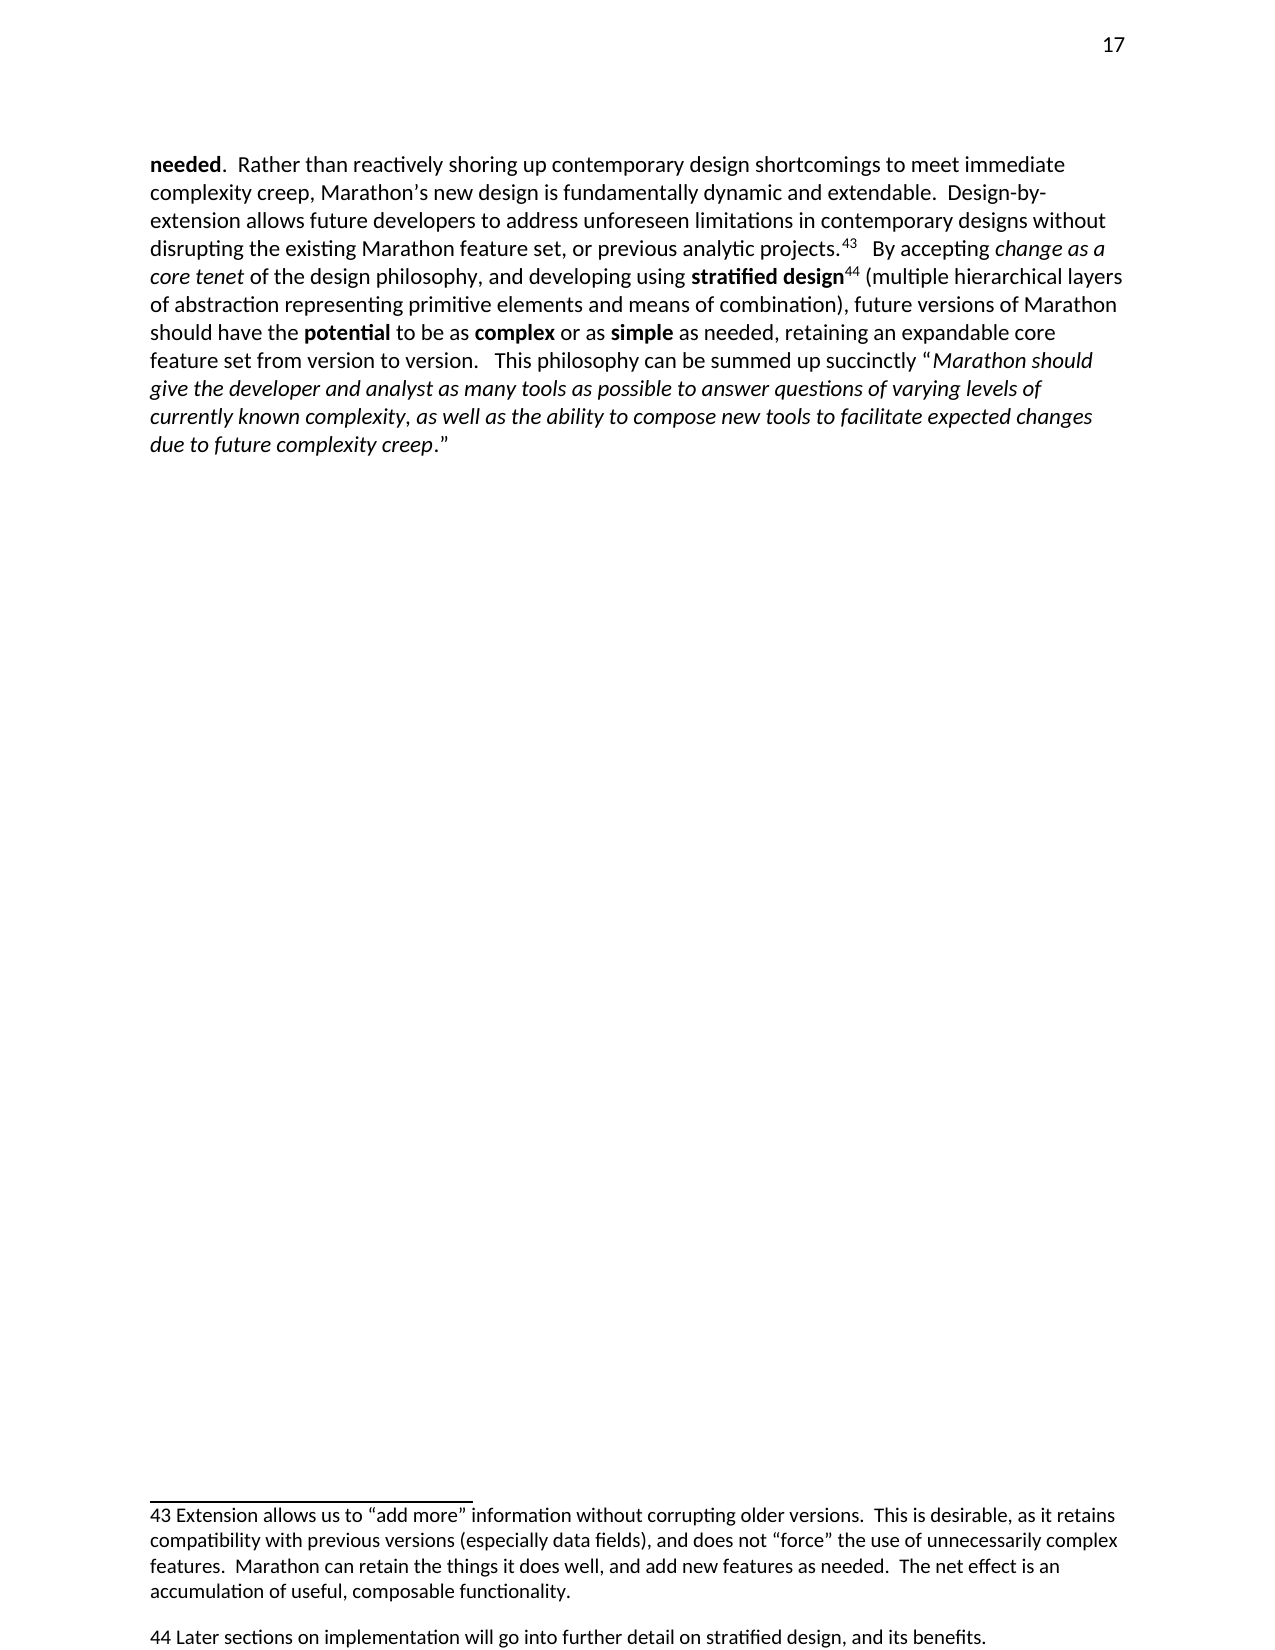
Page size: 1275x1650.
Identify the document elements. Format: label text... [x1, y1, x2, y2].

text Later sections on implementation will go into further detail on stratified design, and its benefits. [150, 1624, 1125, 1650]
text needed. Rather than reactively shoring up contemporary design shortcomings to meet immediate complexity creep, Marathon’s new design is fundamentally dynamic and extendable. Design-by-extension allows future developers to address unforeseen limitations in contemporary designs without disrupting the existing Marathon feature set, or previous analytic projects. By accepting change as a core tenet of the design philosophy, and developing using stratified design (multiple hierarchical layers of abstraction representing primitive elements and means of combination), future versions of Marathon should have the potential to be as complex or as simple as needed, retaining an expandable core feature set from version to version. This philosophy can be summed up succinctly “Marathon should give the developer and analyst as many tools as possible to answer questions of varying levels of currently known complexity, as well as the ability to compose new tools to facilitate expected changes due to future complexity creep.” [150, 150, 1125, 458]
text Extension allows us to “add more” information without corrupting older versions. This is desirable, as it retains compatibility with previous versions (especially data fields), and does not “force” the use of unnecessarily complex features. Marathon can retain the things it does well, and add new features as needed. The net effect is an accumulation of useful, composable functionality. [150, 1502, 1125, 1604]
